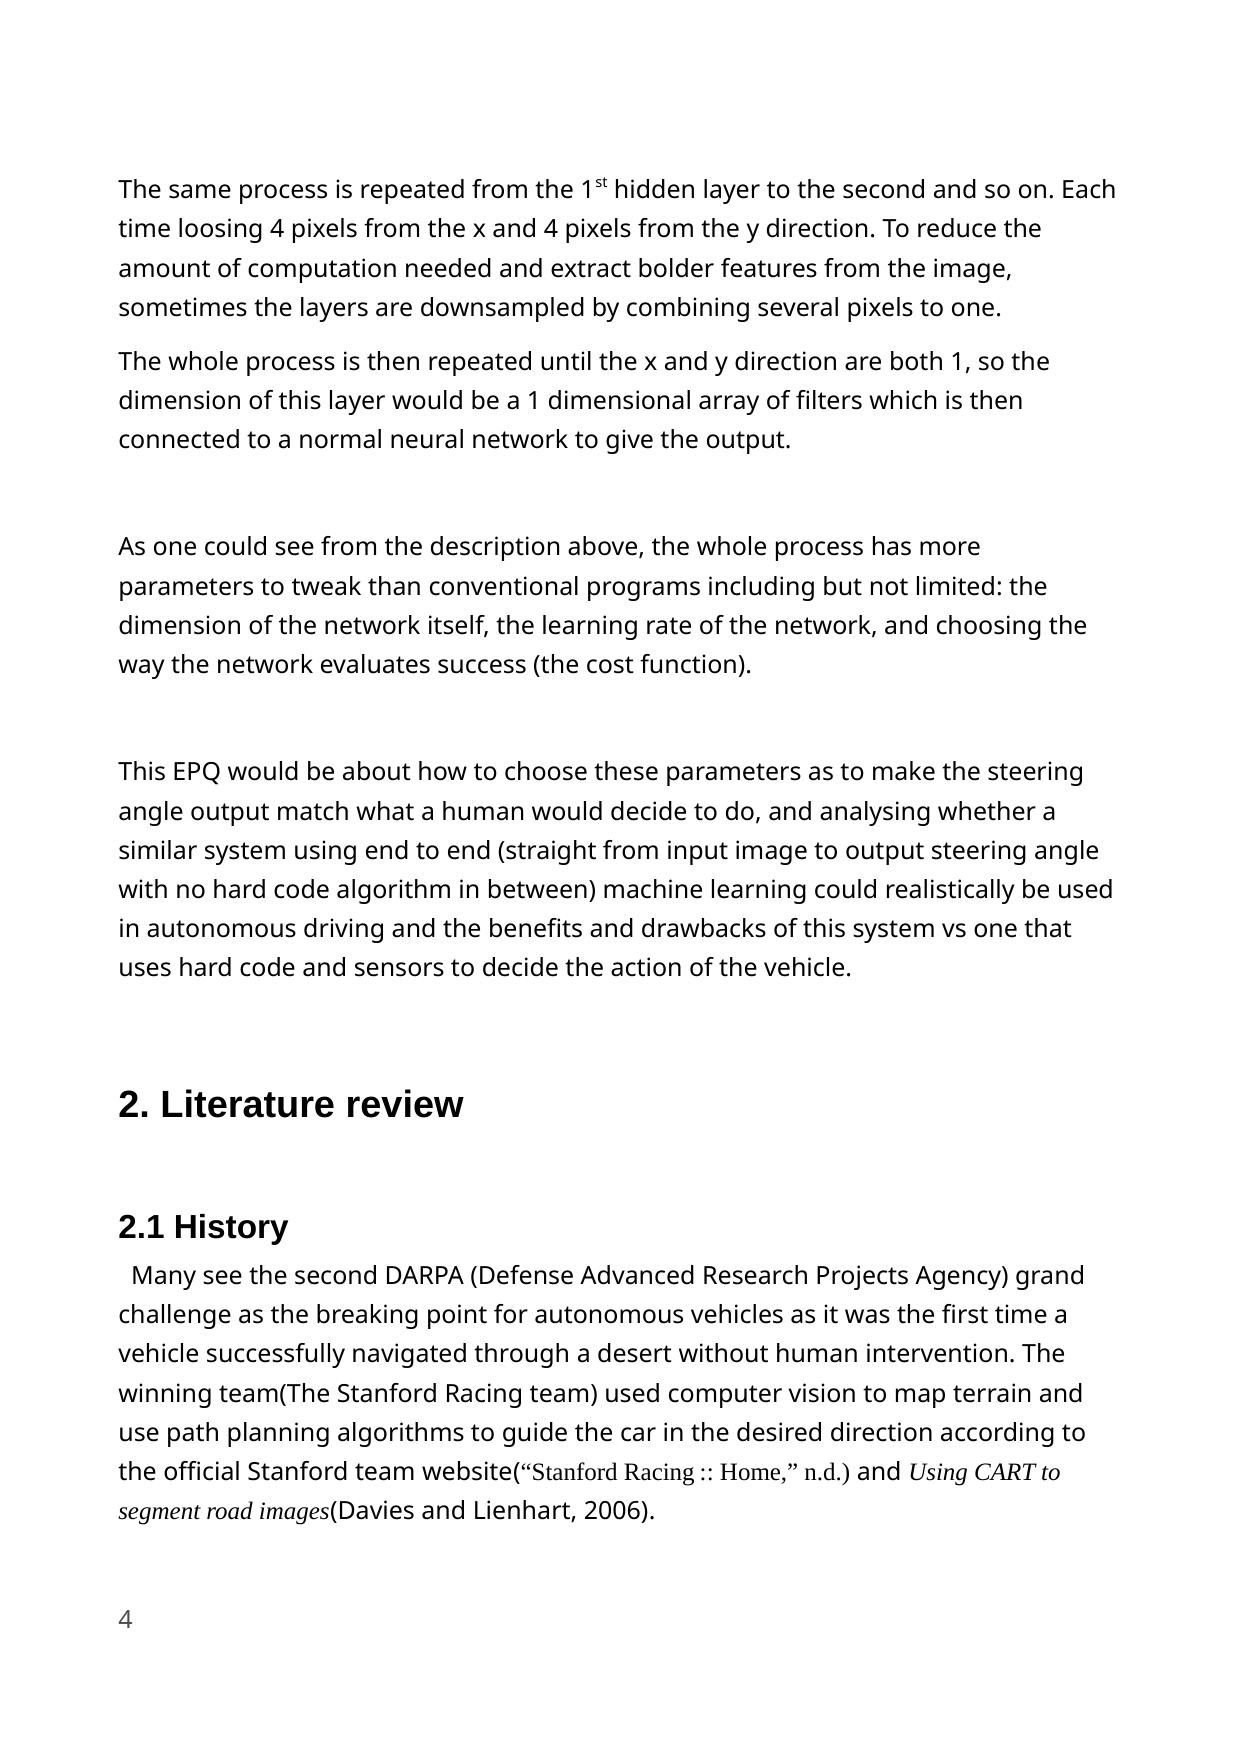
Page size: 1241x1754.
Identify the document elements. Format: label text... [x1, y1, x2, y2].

text This EPQ would be about how to choose these parameters as to make the steering angle output match what a human would decide to do, and analysing whether a similar system using end to end (straight from input image to output steering angle with no hard code algorithm in between) machine learning could realistically be used in autonomous driving and the benefits and drawbacks of this system vs one that uses hard code and sensors to decide the action of the vehicle. [118, 754, 1122, 984]
text The same process is repeated from the 1st hidden layer to the second and so on. Each time loosing 4 pixels from the x and 4 pixels from the y direction. To reduce the amount of computation needed and extract bolder features from the image, sometimes the layers are downsampled by combining several pixels to one. [118, 172, 1122, 323]
subtitle 2. Literature review [118, 1082, 1122, 1126]
text As one could see from the description above, the whole process has more parameters to tweak than conventional programs including but not limited: the dimension of the network itself, the learning rate of the network, and choosing the way the network evaluates success (the cost function). [118, 529, 1122, 681]
subtitle 2.1 History [118, 1207, 1122, 1245]
text The whole process is then repeated until the x and y direction are both 1, so the dimension of this layer would be a 1 dimensional array of filters which is then connected to a normal neural network to give the output. [118, 343, 1122, 456]
text Many see the second DARPA (Defense Advanced Research Projects Agency) grand challenge as the breaking point for autonomous vehicles as it was the first time a vehicle successfully navigated through a desert without human intervention. The winning team(The Stanford Racing team) used computer vision to map terrain and use path planning algorithms to guide the car in the desired direction according to the official Stanford team website(“Stanford Racing :: Home,” n.d.) and Using CART to segment road images(Davies and Lienhart, 2006). [118, 1258, 1122, 1527]
